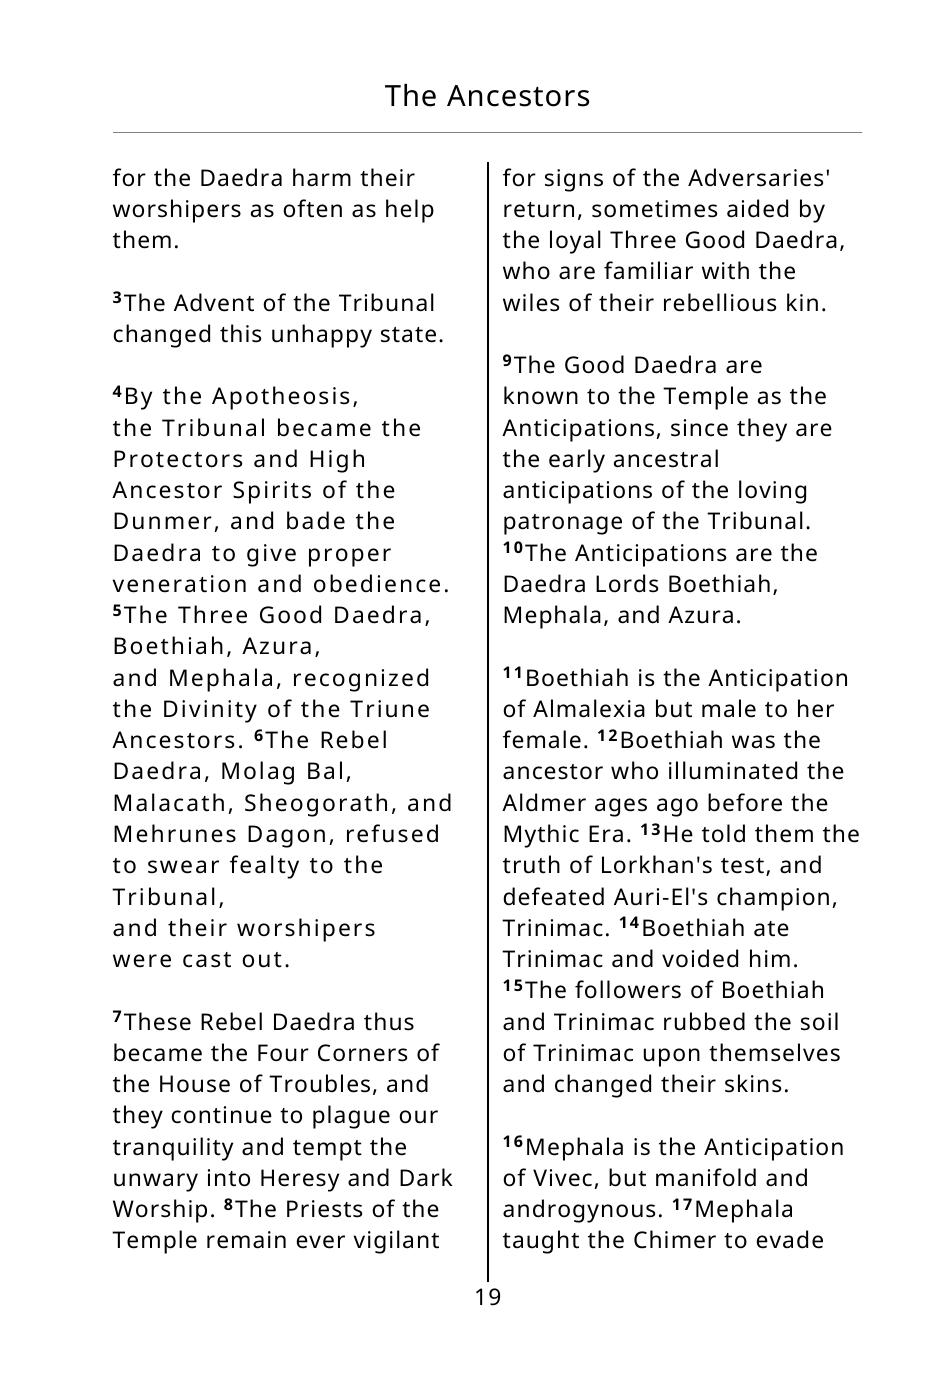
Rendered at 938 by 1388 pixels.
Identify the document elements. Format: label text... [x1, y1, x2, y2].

text 11Boethiah is the Anticipation of Almalexia but male to her female. 12Boethiah was the ancestor who illuminated the Aldmer ages ago before the Mythic Era. 13He told them the truth of Lorkhan's test, and defeated Auri-El's champion, Trinimac. 14Boethiah ate Trinimac and voided him. 15The followers of Boethiah and Trinimac rubbed the soil of Trinimac upon themselves and changed their skins. [502, 662, 862, 1099]
text for the Daedra harm their worshipers as often as help them. [112, 162, 472, 255]
text 3The Advent of the Tribunal changed this unhappy state. [112, 287, 472, 349]
text 16Mephala is the Anticipation of Vivec, but manifold and androgynous. 17Mephala taught the Chimer to evade [502, 1130, 862, 1255]
text The Ancestors [112, 75, 862, 115]
text 9The Good Daedra are known to the Temple as the Anticipations, since they are the early ancestral anticipations of the loving patronage of the Tribunal. 10The Anticipations are the Daedra Lords Boethiah, Mephala, and Azura. [502, 349, 862, 630]
text 7These Rebel Daedra thus became the Four Corners of the House of Troubles, and they continue to plague our tranquility and tempt the unwary into Heresy and Dark Worship. 8The Priests of the Temple remain ever vigilant [112, 1005, 472, 1255]
text 4By the Apotheosis, the Tribunal became the Protectors and High Ancestor Spirits of the Dunmer, and bade the Daedra to give proper veneration and obedience. 5The Three Good Daedra, Boethiah, Azura, and Mephala, recognized the Divinity of the Triune Ancestors. 6The Rebel Daedra, Molag Bal, Malacath, Sheogorath, and Mehrunes Dagon, refused to swear fealty to the Tribunal, and their worshipers were cast out. [112, 380, 472, 974]
text for signs of the Adversaries' return, sometimes aided by the loyal Three Good Daedra, who are familiar with the wiles of their rebellious kin. [502, 162, 862, 318]
